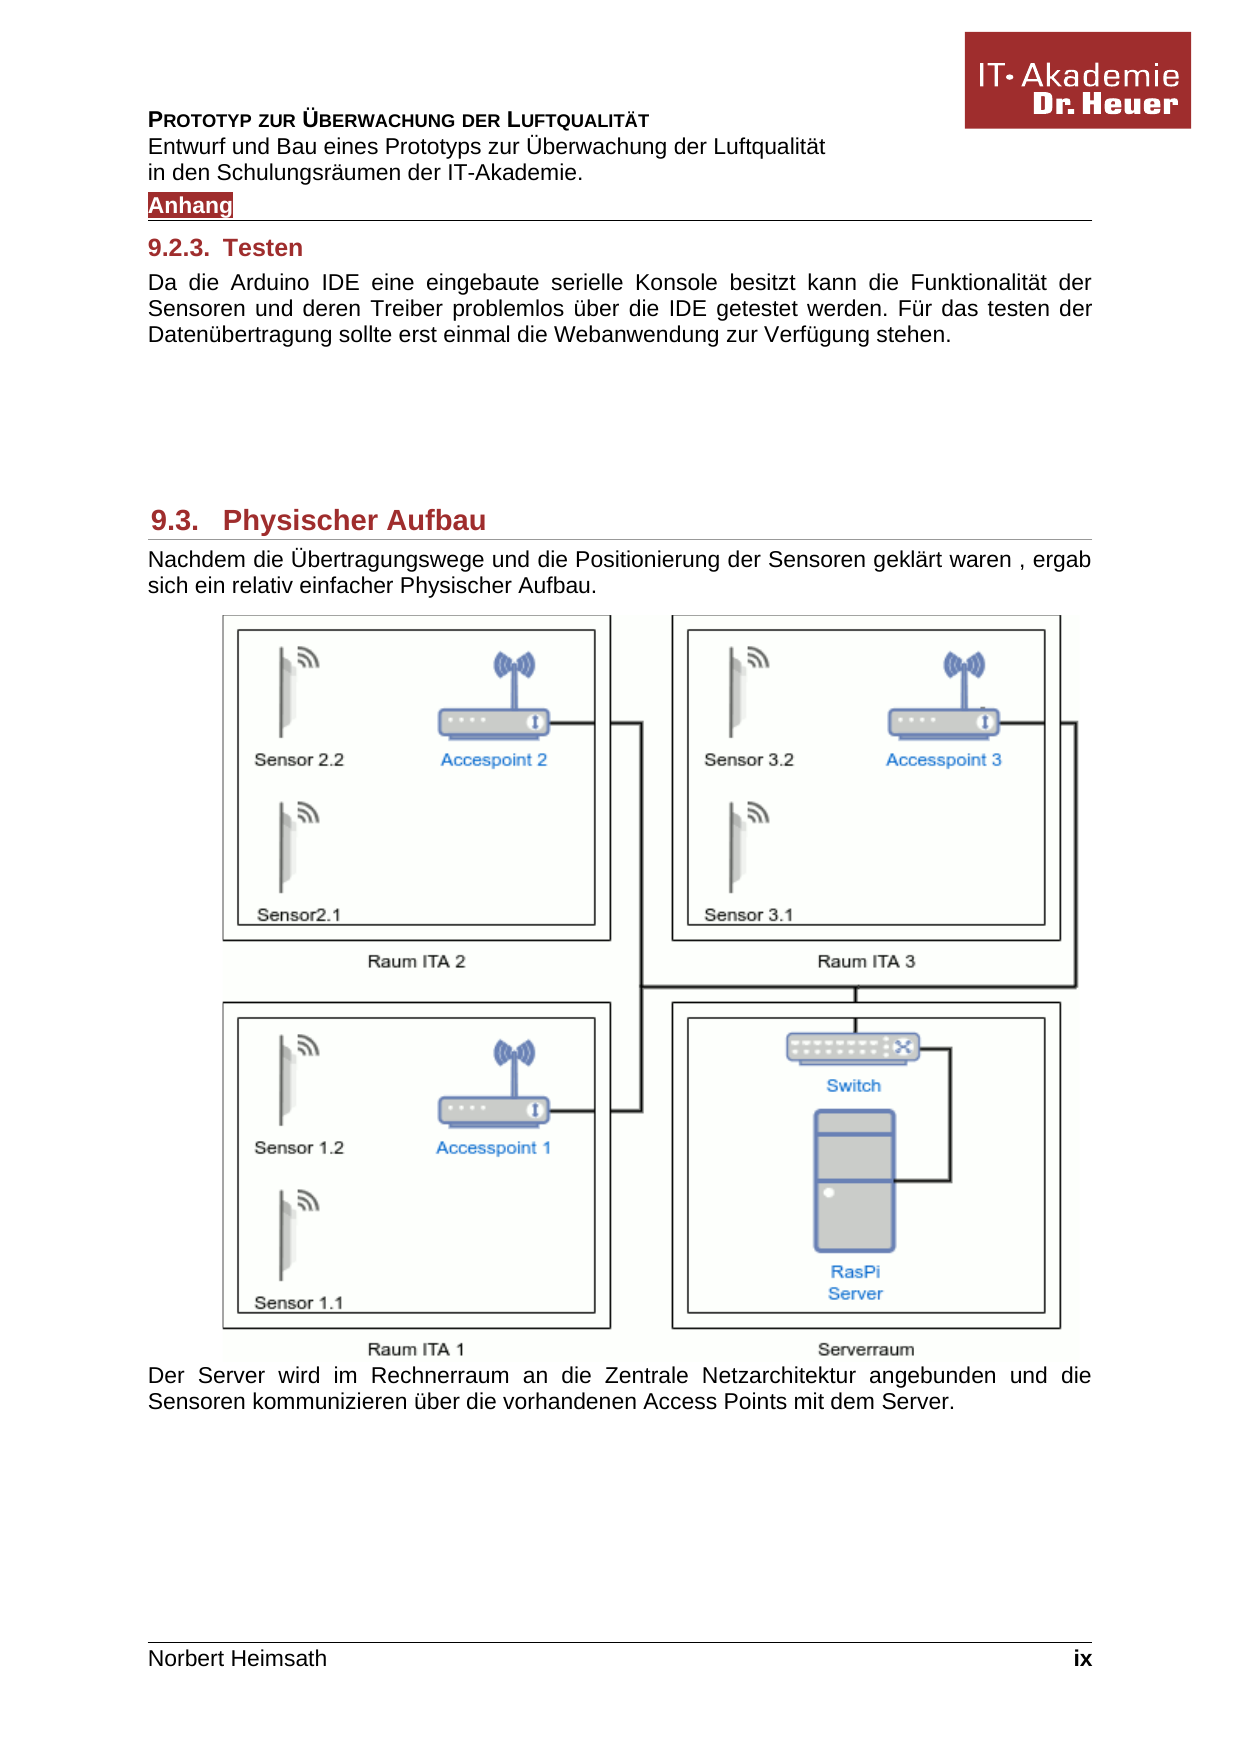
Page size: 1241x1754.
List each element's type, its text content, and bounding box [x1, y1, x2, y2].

text Der Server wird im Rechnerraum an die Zentrale Netzarchitektur angebunden und die Sensoren kommunizieren über die vorhandenen Access Points mit dem Server. [148, 1121, 1092, 1414]
subtitle Physischer Aufbau [148, 500, 1092, 539]
subtitle Testen [148, 233, 1092, 262]
picture [222, 615, 1080, 1362]
text Nachdem die Übertragungswege und die Positionierung der Sensoren geklärt waren , ergab sich ein relativ einfacher Physischer Aufbau. [148, 546, 1092, 598]
text Da die Arduino IDE eine eingebaute serielle Konsole besitzt kann die Funktionalität der Sensoren und deren Treiber problemlos über die IDE getestet werden. Für das testen der Datenübertragung sollte erst einmal die Webanwendung zur Verfügung stehen. [148, 268, 1092, 347]
